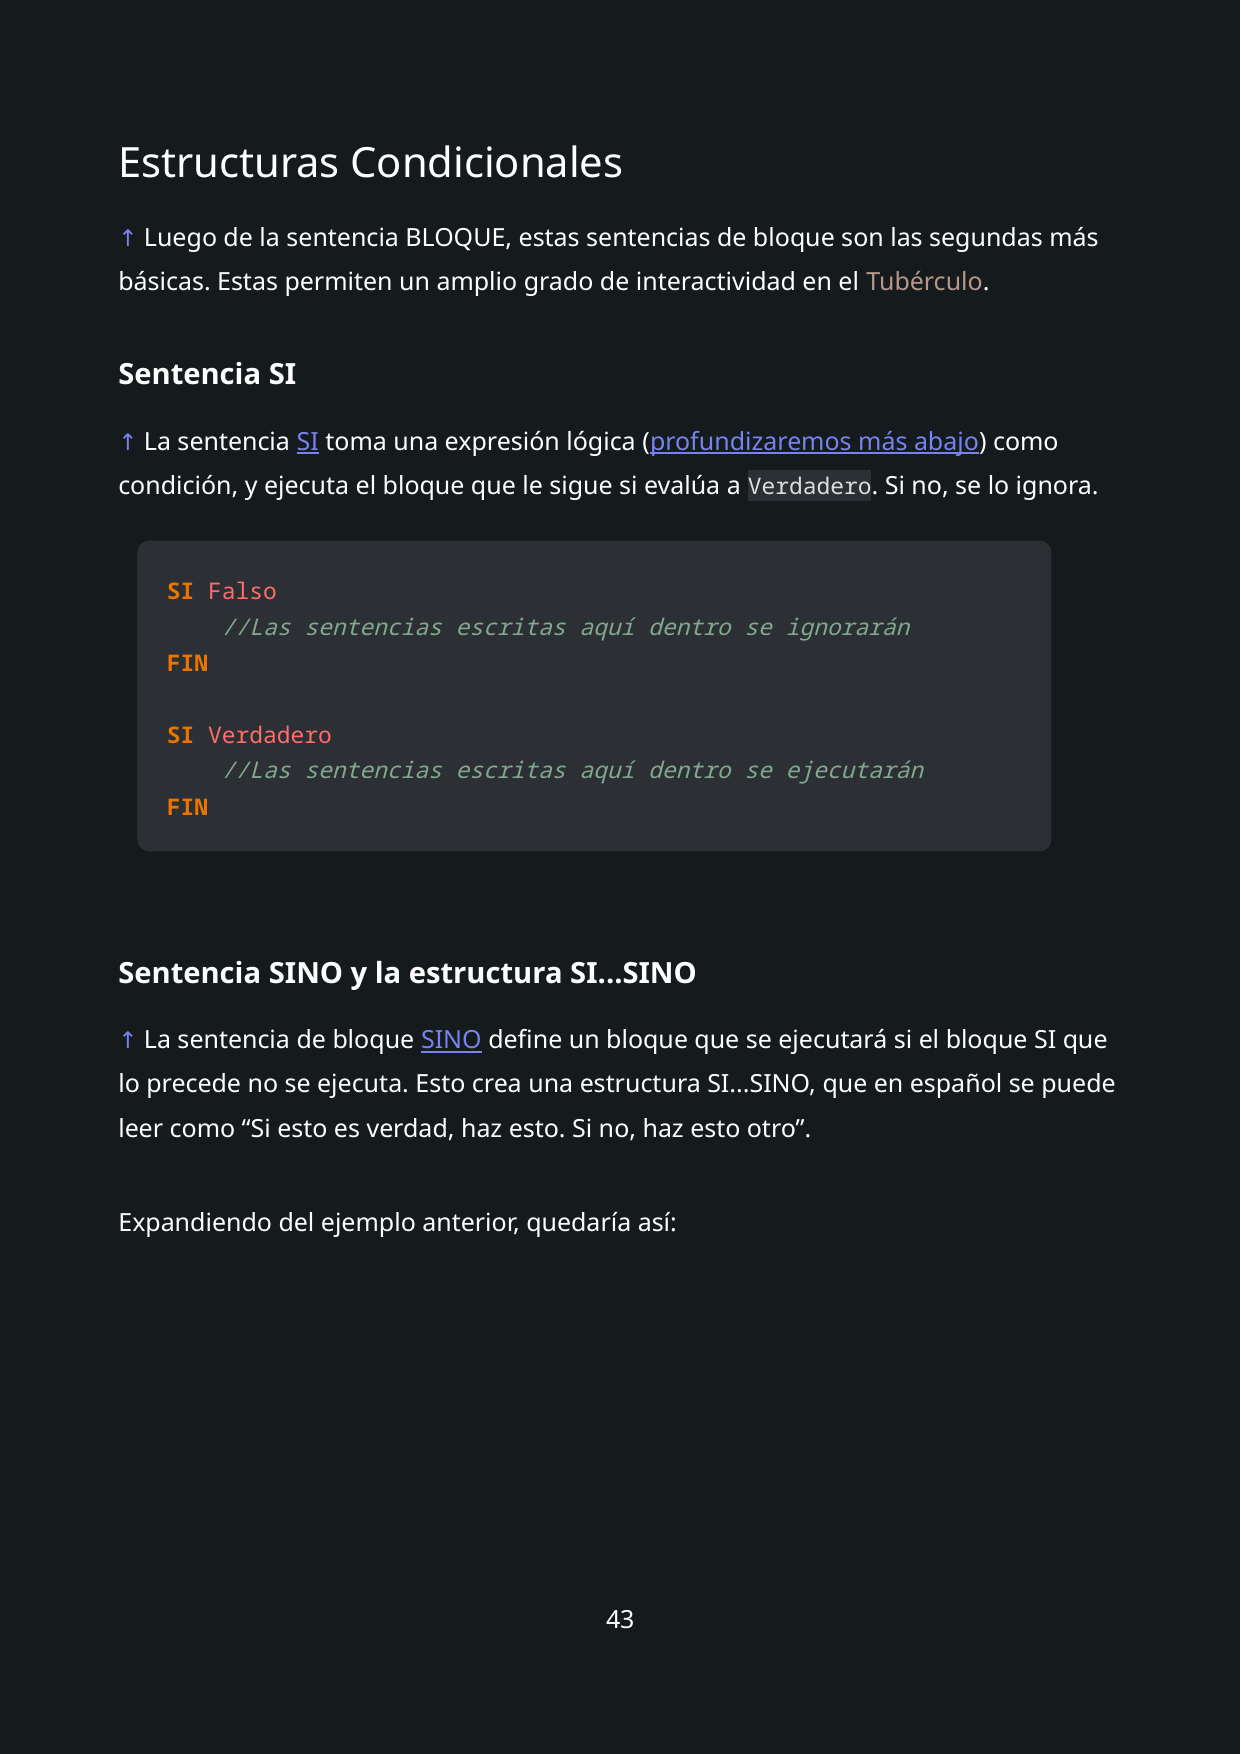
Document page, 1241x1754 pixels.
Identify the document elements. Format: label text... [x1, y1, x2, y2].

text ↑ La sentencia SI toma una expresión lógica (profundizaremos más abajo) como condición, y ejecuta el bloque que le sigue si evalúa a Verdadero. Si no, se lo ignora. [118, 423, 1122, 502]
text ↑ Luego de la sentencia BLOQUE, estas sentencias de bloque son las segundas más básicas. Estas permiten un amplio grado de interactividad en el Tubérculo. [118, 220, 1122, 298]
text ↑ La sentencia de bloque SINO define un bloque que se ejecutará si el bloque SI que lo precede no se ejecuta. Esto crea una estructura SI...SINO, que en español se puede leer como “Si esto es verdad, haz esto. Si no, haz esto otro”. [118, 1022, 1122, 1144]
subtitle Estructuras Condicionales [118, 133, 1122, 189]
subtitle Sentencia SINO y la estructura SI...SINO [118, 952, 1122, 992]
subtitle Sentencia SI [118, 353, 1122, 393]
text Expandiendo del ejemplo anterior, quedaría así: [118, 1205, 1122, 1239]
